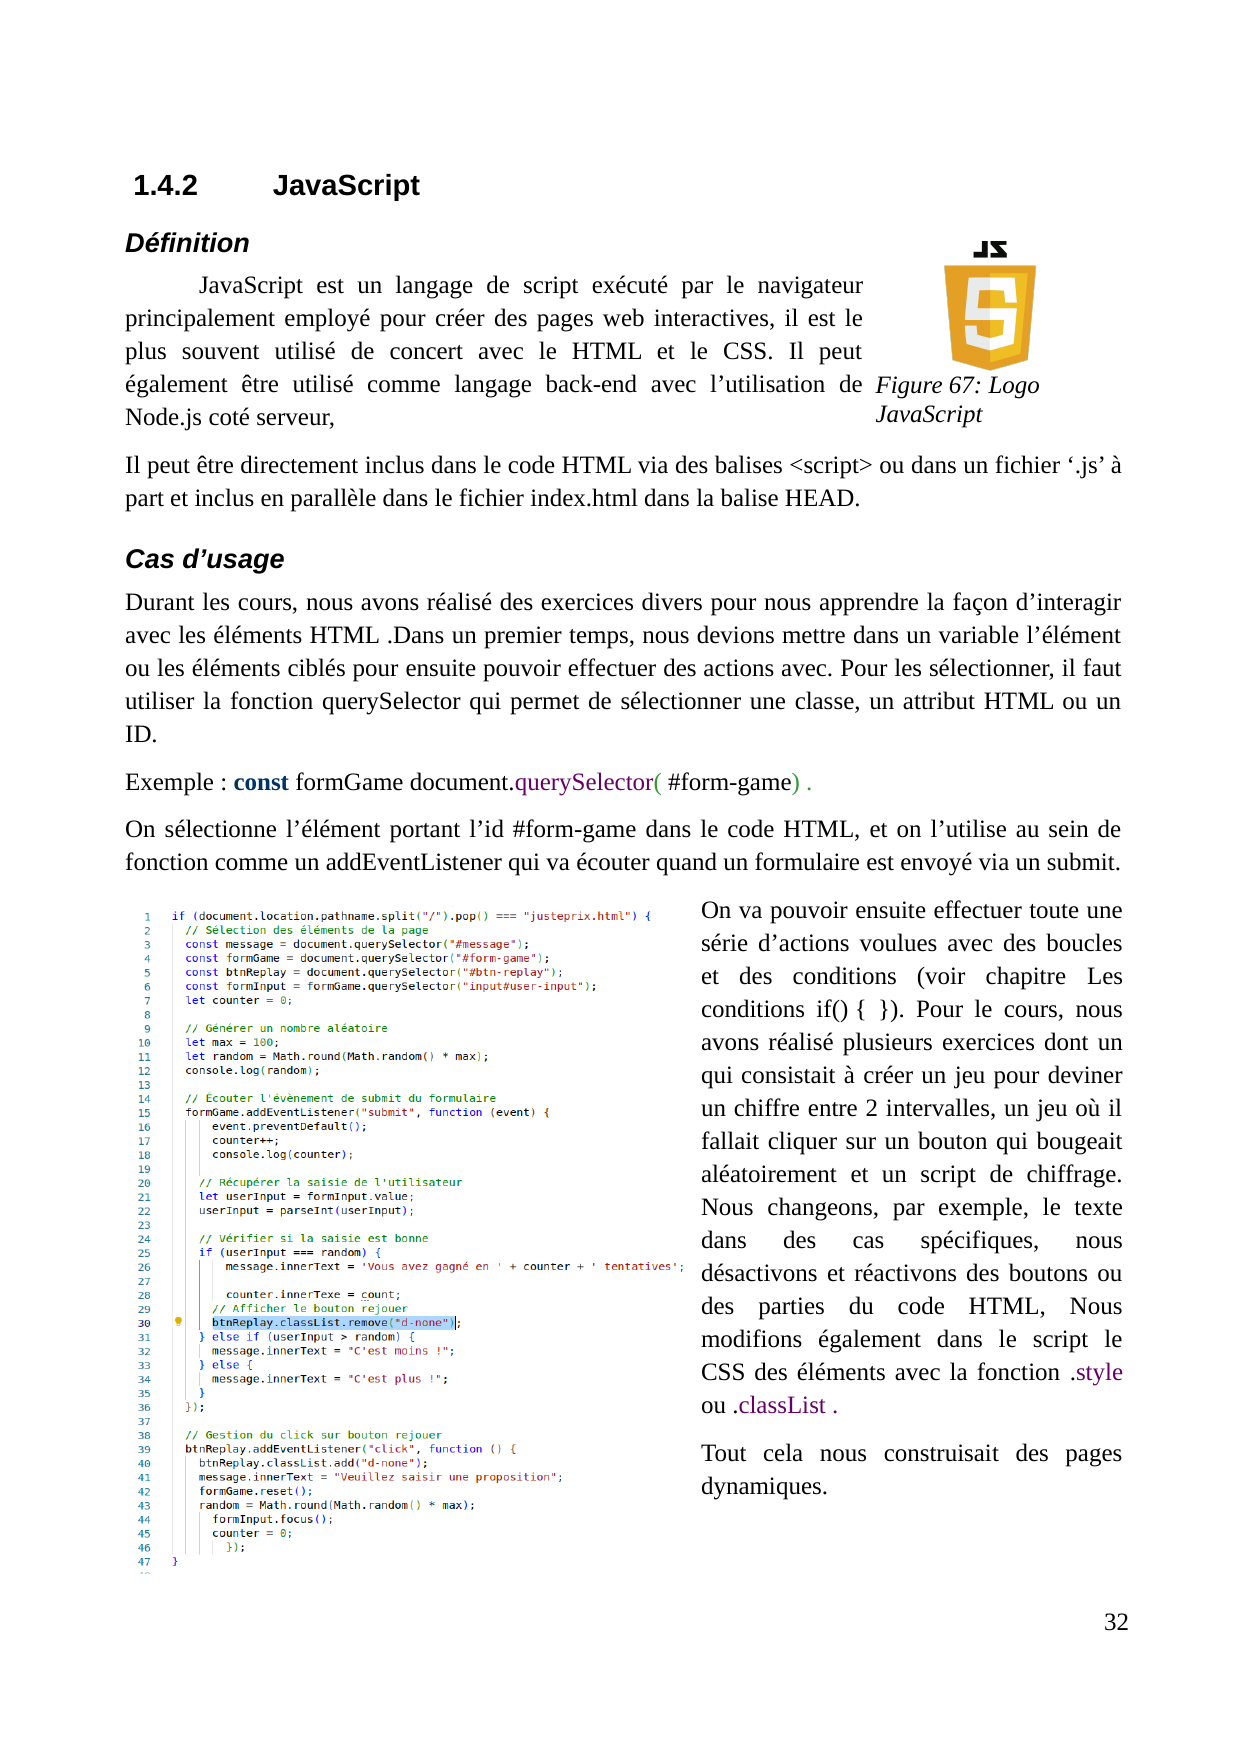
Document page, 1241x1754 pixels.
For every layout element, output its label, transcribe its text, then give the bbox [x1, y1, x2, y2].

text Tout cela nous construisait des pages dynamiques. [689, 1438, 1123, 1499]
text JavaScript est un langage de script exécuté par le navigateur principalement employé pour créer des pages web interactives, il est le plus souvent utilisé de concert avec le HTML et le CSS. Il peut également être utilisé comme langage back-end avec l’utilisation de Node.js coté serveur, [125, 270, 1123, 431]
text Figure 67: Logo JavaScript [875, 371, 1104, 428]
text Exemple : const formGame document.querySelector( #form-game) . [125, 767, 1123, 795]
picture [875, 241, 1105, 371]
subtitle Cas d’usage [125, 543, 1123, 574]
text Durant les cours, nous avons réalisé des exercices divers pour nous apprendre la façon d’interagir avec les éléments HTML .Dans un premier temps, nous devions mettre dans un variable l’élément ou les éléments ciblés pour ensuite pouvoir effectuer des actions avec. Pour les sélectionner, il faut utiliser la fonction querySelector qui permet de sélectionner une classe, un attribut HTML ou un ID. [125, 587, 1123, 748]
subtitle Définition [125, 227, 1123, 258]
picture [128, 906, 689, 1574]
text On sélectionne l’élément portant l’id #form-game dans le code HTML, et on l’utilise au sein de fonction comme un addEventListener qui va écouter quand un formulaire est envoyé via un submit. [125, 814, 1123, 876]
text Il peut être directement inclus dans le code HTML via des balises <script> ou dans un fichier ‘.js’ à part et inclus en parallèle dans le fichier index.html dans la balise HEAD. [125, 450, 1123, 512]
subtitle JavaScript [125, 168, 1123, 202]
text On va pouvoir ensuite effectuer toute une série d’actions voulues avec des boucles et des conditions (voir chapitre Les conditions if() { }). Pour le cours, nous avons réalisé plusieurs exercices dont un qui consistait à créer un jeu pour deviner un chiffre entre 2 intervalles, un jeu où il fallait cliquer sur un bouton qui bougeait aléatoirement et un script de chiffrage. Nous changeons, par exemple, le texte dans des cas spécifiques, nous désactivons et réactivons des boutons ou des parties du code HTML, Nous modifions également dans le script le CSS des éléments avec la fonction .style ou .classList . [125, 895, 1123, 1419]
